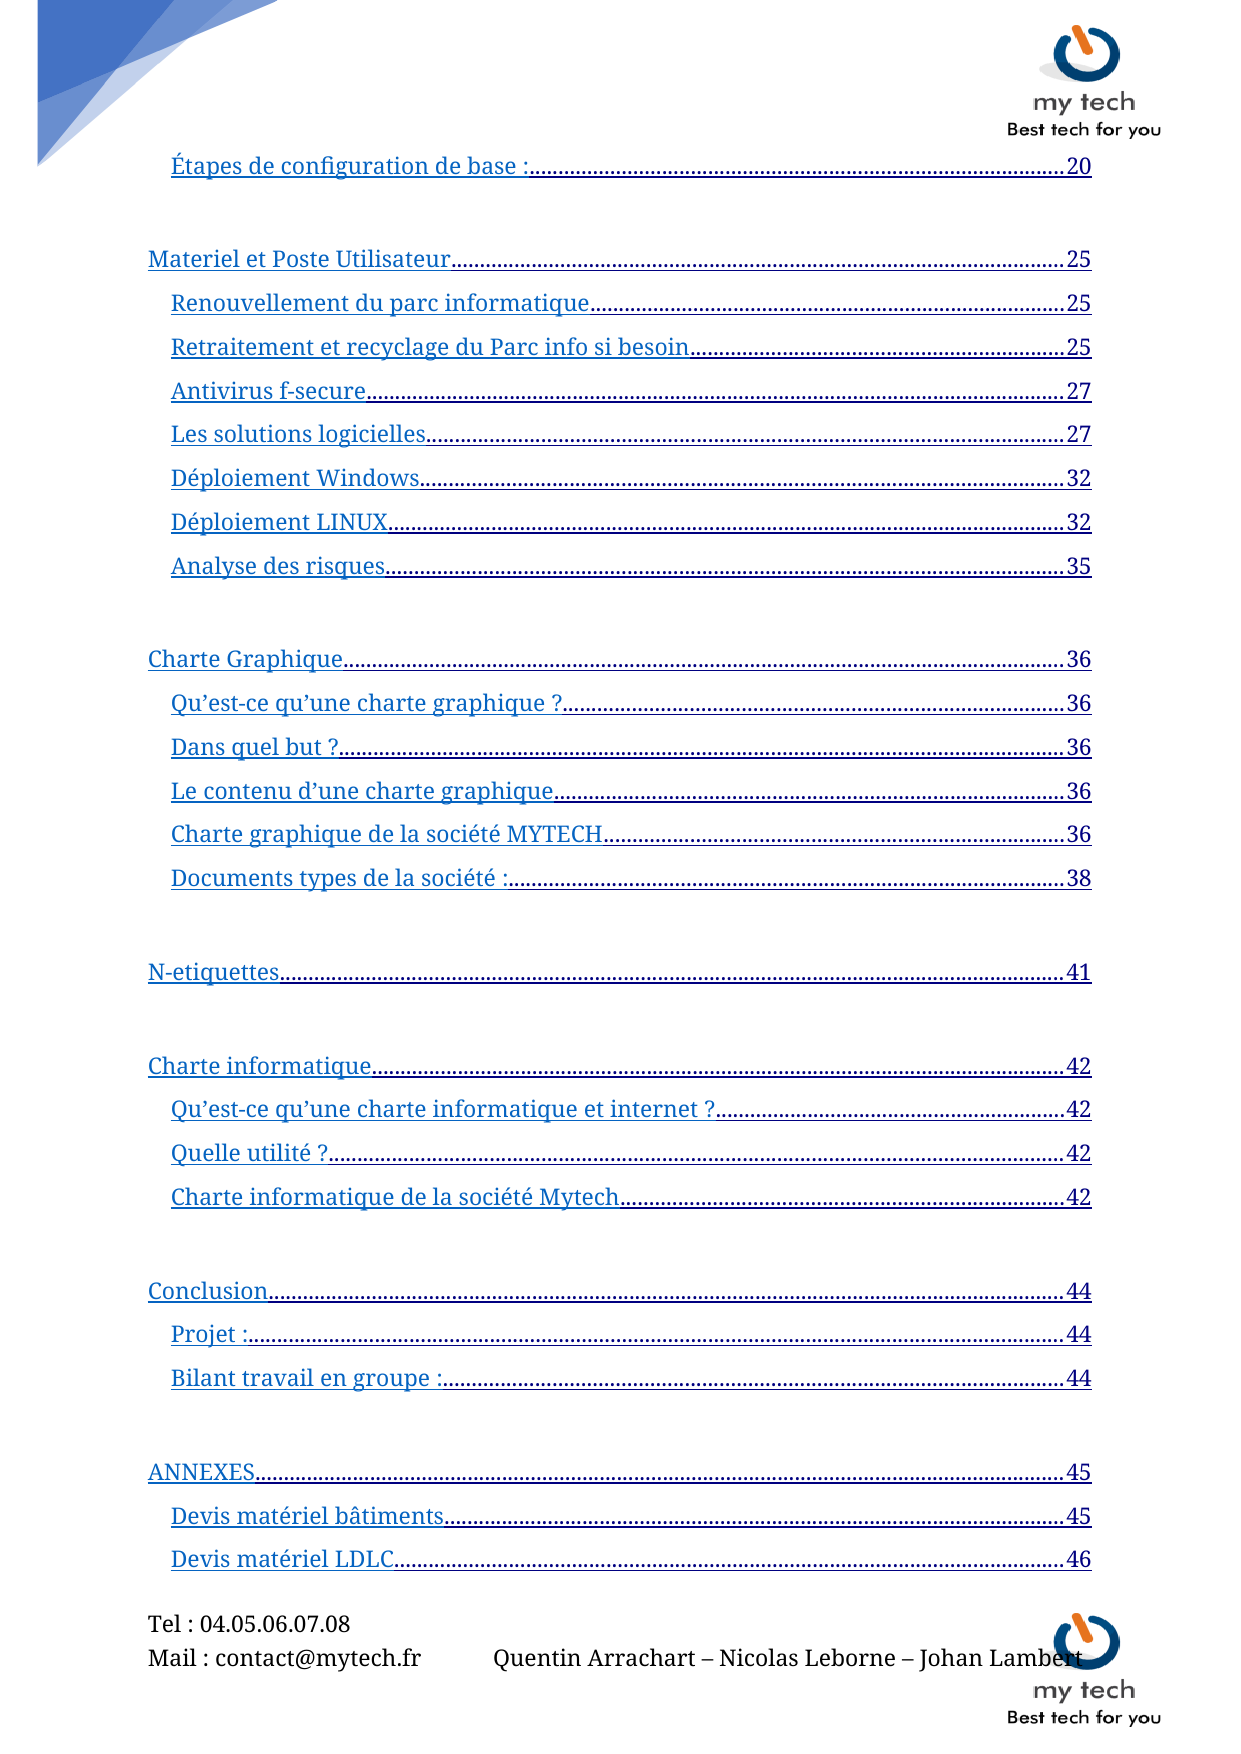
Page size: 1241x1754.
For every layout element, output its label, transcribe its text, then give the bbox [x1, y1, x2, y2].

text N-etiquettes 41 [148, 954, 1093, 987]
text Antivirus f-secure 27 [171, 373, 1093, 406]
text Le contenu d’une charte graphique 36 [171, 773, 1093, 806]
text Bilant travail en groupe : 44 [171, 1360, 1093, 1393]
text Analyse des risques 35 [171, 548, 1093, 581]
text Charte informatique 42 [148, 1048, 1093, 1081]
text Qu’est-ce qu’une charte graphique ? 36 [171, 685, 1093, 718]
text Déploiement Windows 32 [171, 460, 1093, 493]
text Conclusion 44 [148, 1273, 1093, 1306]
text Les solutions logicielles 27 [171, 416, 1093, 450]
text Devis matériel LDLC 46 [171, 1541, 1093, 1575]
text Devis matériel bâtiments 45 [171, 1498, 1093, 1531]
text Retraitement et recyclage du Parc info si besoin 25 [171, 329, 1093, 362]
text ANNEXES 45 [148, 1454, 1093, 1487]
text Quelle utilité ? 42 [171, 1135, 1093, 1168]
text Déploiement LINUX 32 [171, 504, 1093, 537]
text Charte informatique de la société Mytech 42 [171, 1179, 1093, 1212]
text Renouvellement du parc informatique 25 [171, 285, 1093, 318]
text Étapes de configuration de base : 20 [171, 148, 1093, 181]
text Materiel et Poste Utilisateur 25 [148, 241, 1093, 275]
text Dans quel but ? 36 [171, 729, 1093, 762]
text Qu’est-ce qu’une charte informatique et internet ? 42 [171, 1091, 1093, 1125]
text Charte graphique de la société MYTECH 36 [171, 816, 1093, 850]
text Projet : 44 [171, 1316, 1093, 1350]
text Charte Graphique 36 [148, 641, 1093, 675]
text Documents types de la société : 38 [171, 860, 1093, 893]
